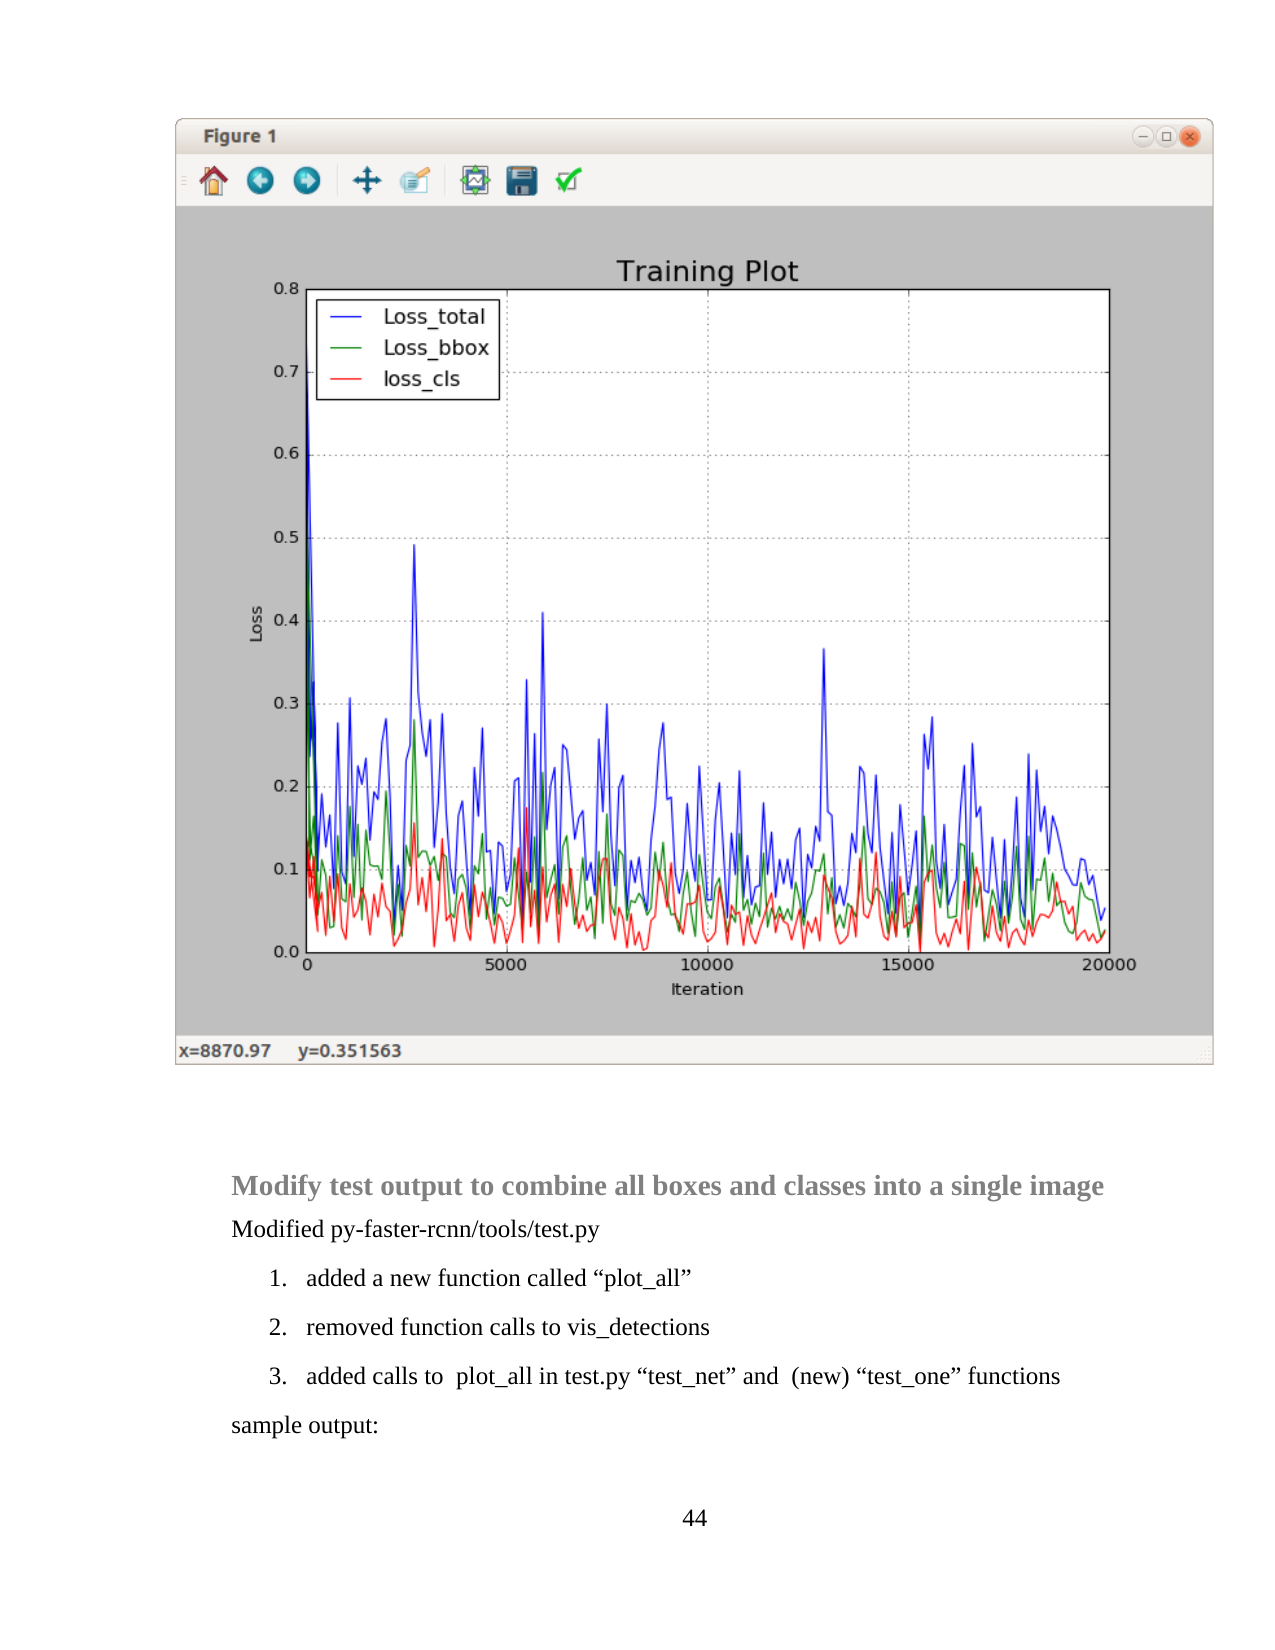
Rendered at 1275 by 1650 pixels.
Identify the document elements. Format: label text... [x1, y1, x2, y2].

list added calls to plot_all in test.py “test_net” and (new) “test_one” functions [269, 1361, 1158, 1390]
subtitle Modify test output to combine all boxes and classes into a single image [231, 1168, 1158, 1201]
list removed function calls to vis_detections [269, 1312, 1158, 1341]
text sample output: [231, 1410, 1158, 1439]
text Modified py-faster-rcnn/tools/test.py [231, 1214, 1158, 1243]
list added a new function called “plot_all” [269, 1263, 1158, 1292]
picture [175, 118, 1214, 1065]
